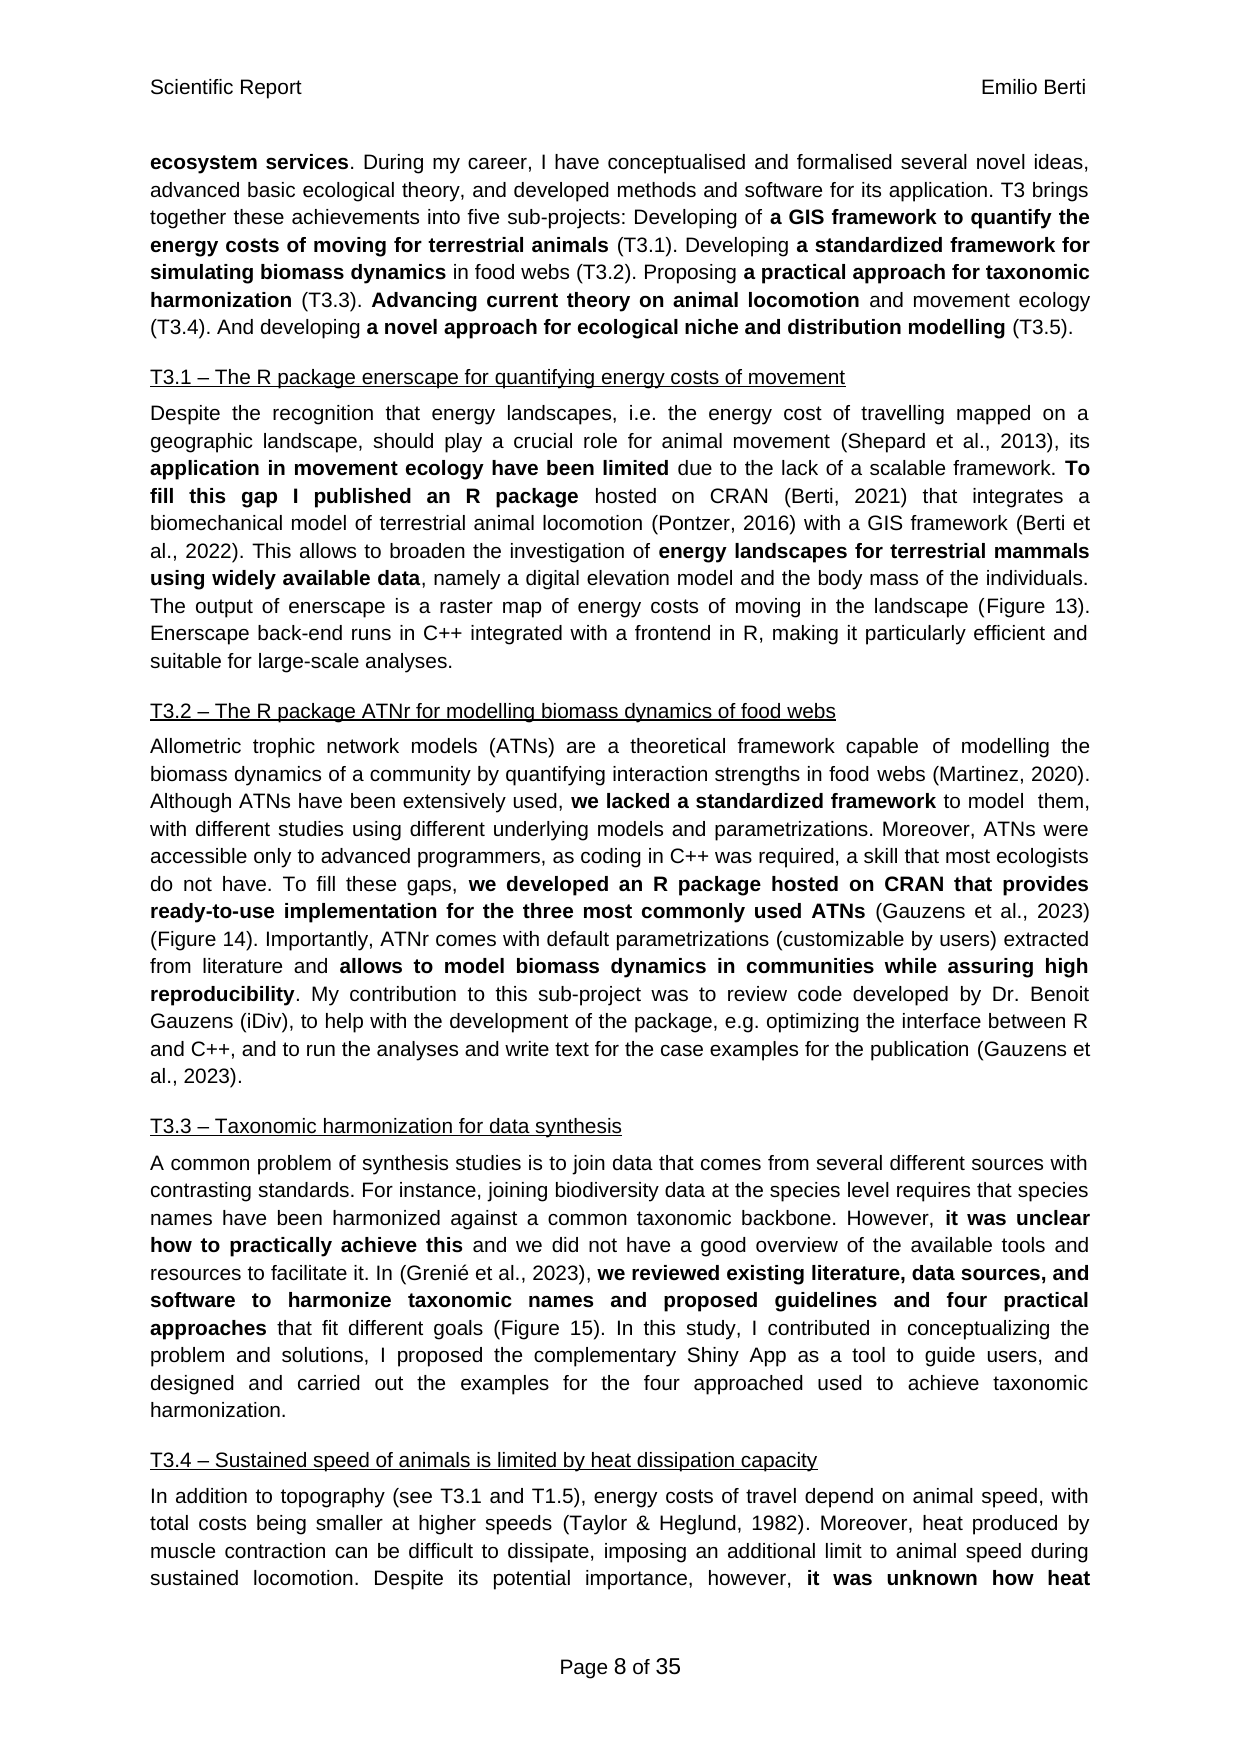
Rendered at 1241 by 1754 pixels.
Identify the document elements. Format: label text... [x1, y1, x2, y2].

subtitle T3.1 – The R package enerscape for quantifying energy costs of movement [150, 365, 1090, 389]
subtitle T3.4 – Sustained speed of animals is limited by heat dissipation capacity [150, 1448, 1090, 1472]
subtitle T3.3 – Taxonomic harmonization for data synthesis [150, 1114, 1090, 1138]
subtitle T3.2 – The R package ATNr for modelling biomass dynamics of food webs [150, 698, 1090, 722]
text A common problem of synthesis studies is to join data that comes from several different sources with contrasting standards. For instance, joining biodiversity data at the species level requires that species names have been harmonized against a common taxonomic backbone. However, it was unclear how to practically achieve this and we did not have a good overview of the available tools and resources to facilitate it. In (Grenié et al., 2023), we reviewed existing literature, data sources, and software to harmonize taxonomic names and proposed guidelines and four practical approaches that fit different goals (Figure 15). In this study, I contributed in conceptualizing the problem and solutions, I proposed the complementary Shiny App as a tool to guide users, and designed and carried out the examples for the four approached used to achieve taxonomic harmonization. [150, 1150, 1090, 1422]
text Despite the recognition that energy landscapes, i.e. the energy cost of travelling mapped on a geographic landscape, should play a crucial role for animal movement (Shepard et al., 2013), its application in movement ecology have been limited due to the lack of a scalable framework. To fill this gap I published an R package hosted on CRAN (Berti, 2021) that integrates a biomechanical model of terrestrial animal locomotion (Pontzer, 2016) with a GIS framework (Berti et al., 2022). This allows to broaden the investigation of energy landscapes for terrestrial mammals using widely available data, namely a digital elevation model and the body mass of the individuals. The output of enerscape is a raster map of energy costs of moving in the landscape (Figure 13). Enerscape back-end runs in C++ integrated with a frontend in R, making it particularly efficient and suitable for large-scale analyses. [150, 401, 1090, 672]
text Allometric trophic network models (ATNs) are a theoretical framework capable of modelling the biomass dynamics of a community by quantifying interaction strengths in food webs (Martinez, 2020). Although ATNs have been extensively used, we lacked a standardized framework to model them, with different studies using different underlying models and parametrizations. Moreover, ATNs were accessible only to advanced programmers, as coding in C++ was required, a skill that most ecologists do not have. To fill these gaps, we developed an R package hosted on CRAN that provides ready-to-use implementation for the three most commonly used ATNs (Gauzens et al., 2023) (Figure 14). Importantly, ATNr comes with default parametrizations (customizable by users) extracted from literature and allows to model biomass dynamics in communities while assuring high reproducibility. My contribution to this sub-project was to review code developed by Dr. Benoit Gauzens (iDiv), to help with the development of the package, e.g. optimizing the interface between R and C++, and to run the analyses and write text for the case examples for the publication (Gauzens et al., 2023). [150, 734, 1090, 1088]
text In addition to topography (see T3.1 and T1.5), energy costs of travel depend on animal speed, with total costs being smaller at higher speeds (Taylor & Heglund, 1982). Moreover, heat produced by muscle contraction can be difficult to dissipate, imposing an additional limit to animal speed during sustained locomotion. Despite its potential importance, however, it was unknown how heat [150, 1484, 1090, 1590]
text ecosystem services. During my career, I have conceptualised and formalised several novel ideas, advanced basic ecological theory, and developed methods and software for its application. T3 brings together these achievements into five sub-projects: Developing of a GIS framework to quantify the energy costs of moving for terrestrial animals (T3.1). Developing a standardized framework for simulating biomass dynamics in food webs (T3.2). Proposing a practical approach for taxonomic harmonization (T3.3). Advancing current theory on animal locomotion and movement ecology (T3.4). And developing a novel approach for ecological niche and distribution modelling (T3.5). [150, 150, 1090, 339]
